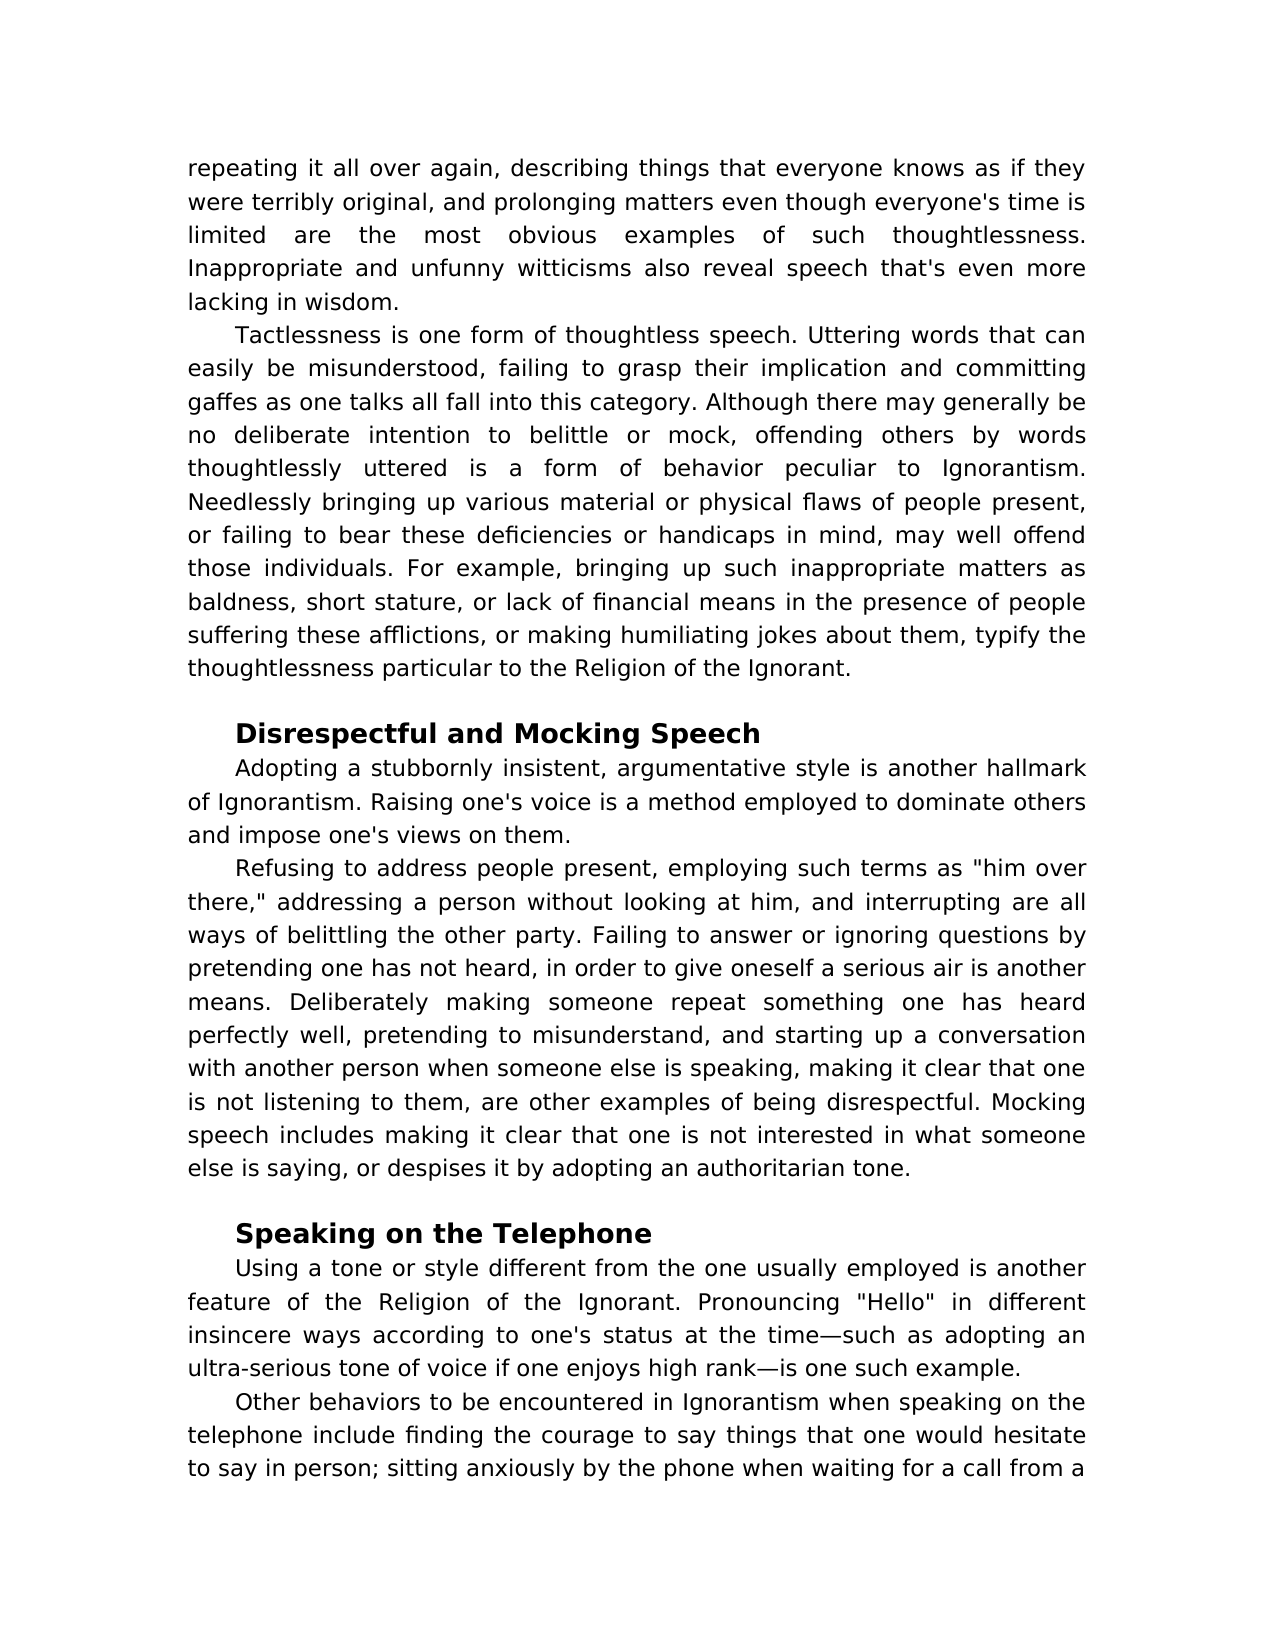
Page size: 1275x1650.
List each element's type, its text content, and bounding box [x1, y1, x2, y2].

text Disrespectful and Mocking Speech [187, 717, 1087, 750]
text Adopting a stubbornly insistent, argumentative style is another hallmark of Ignorantism. Raising one's voice is a method employed to dominate others and impose one's views on them. [187, 750, 1087, 850]
text Speaking on the Telephone [187, 1217, 1087, 1250]
text Other behaviors to be encountered in Ignorantism when speaking on the telephone include finding the courage to say things that one would hesitate to say in person; sitting anxiously by the phone when waiting for a call from a [187, 1383, 1087, 1483]
text repeating it all over again, describing things that everyone knows as if they were terribly original, and prolonging matters even though everyone's time is limited are the most obvious examples of such thoughtlessness. Inappropriate and unfunny witticisms also reveal speech that's even more lacking in wisdom. [187, 150, 1087, 317]
text Refusing to address people present, employing such terms as "him over there," addressing a person without looking at him, and interrupting are all ways of belittling the other party. Failing to answer or ignoring questions by pretending one has not heard, in order to give oneself a serious air is another means. Deliberately making someone repeat something one has heard perfectly well, pretending to misunderstand, and starting up a conversation with another person when someone else is speaking, making it clear that one is not listening to them, are other examples of being disrespectful. Mocking speech includes making it clear that one is not interested in what someone else is saying, or despises it by adopting an authoritarian tone. [187, 850, 1087, 1183]
text Tactlessness is one form of thoughtless speech. Uttering words that can easily be misunderstood, failing to grasp their implication and committing gaffes as one talks all fall into this category. Although there may generally be no deliberate intention to belittle or mock, offending others by words thoughtlessly uttered is a form of behavior peculiar to Ignorantism. Needlessly bringing up various material or physical flaws of people present, or failing to bear these deficiencies or handicaps in mind, may well offend those individuals. For example, bringing up such inappropriate matters as baldness, short stature, or lack of financial means in the presence of people suffering these afflictions, or making humiliating jokes about them, typify the thoughtlessness particular to the Religion of the Ignorant. [187, 317, 1087, 683]
text Using a tone or style different from the one usually employed is another feature of the Religion of the Ignorant. Pronouncing "Hello" in different insincere ways according to one's status at the time—such as adopting an ultra-serious tone of voice if one enjoys high rank—is one such example. [187, 1250, 1087, 1383]
